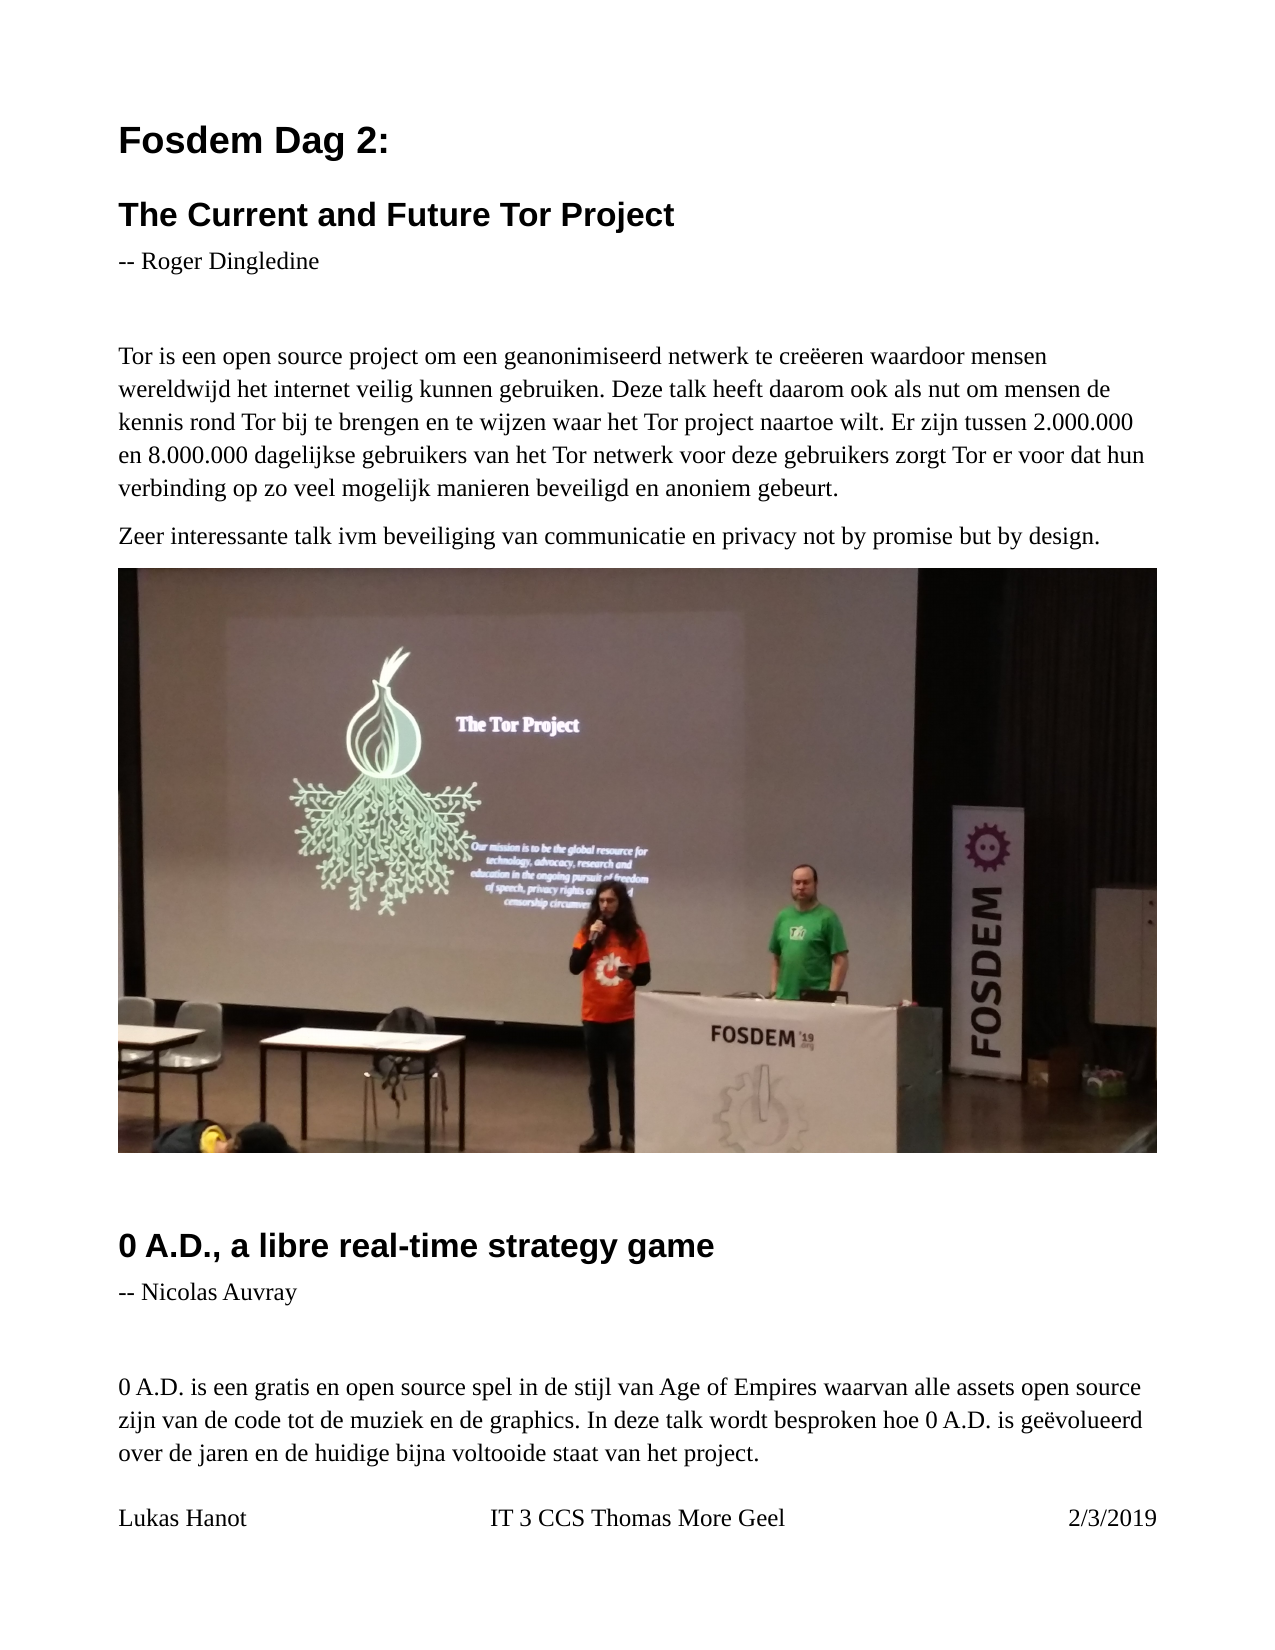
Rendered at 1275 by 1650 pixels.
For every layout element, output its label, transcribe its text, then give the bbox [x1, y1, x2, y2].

subtitle The Current and Future Tor Project [118, 195, 1157, 234]
text 0 A.D. is een gratis en open source spel in de stijl van Age of Empires waarvan alle assets open source zijn van de code tot de muziek en de graphics. In deze talk wordt besproken hoe 0 A.D. is geëvolueerd over de jaren en de huidige bijna voltooide staat van het project. [118, 1372, 1157, 1467]
text Tor is een open source project om een geanonimiseerd netwerk te creëeren waardoor mensen wereldwijd het internet veilig kunnen gebruiken. Deze talk heeft daarom ook als nut om mensen de kennis rond Tor bij te brengen en te wijzen waar het Tor project naartoe wilt. Er zijn tussen 2.000.000 en 8.000.000 dagelijkse gebruikers van het Tor netwerk voor deze gebruikers zorgt Tor er voor dat hun verbinding op zo veel mogelijk manieren beveiligd en anoniem gebeurt. [118, 341, 1157, 502]
text Zeer interessante talk ivm beveiliging van communicatie en privacy not by promise but by design. [118, 521, 1157, 550]
picture [118, 568, 1157, 1153]
subtitle 0 A.D., a libre real-time strategy game [118, 1226, 1157, 1264]
subtitle Fosdem Dag 2: [118, 118, 1157, 162]
text -- Nicolas Auvray [118, 1277, 1157, 1306]
text -- Roger Dingledine [118, 246, 1157, 275]
